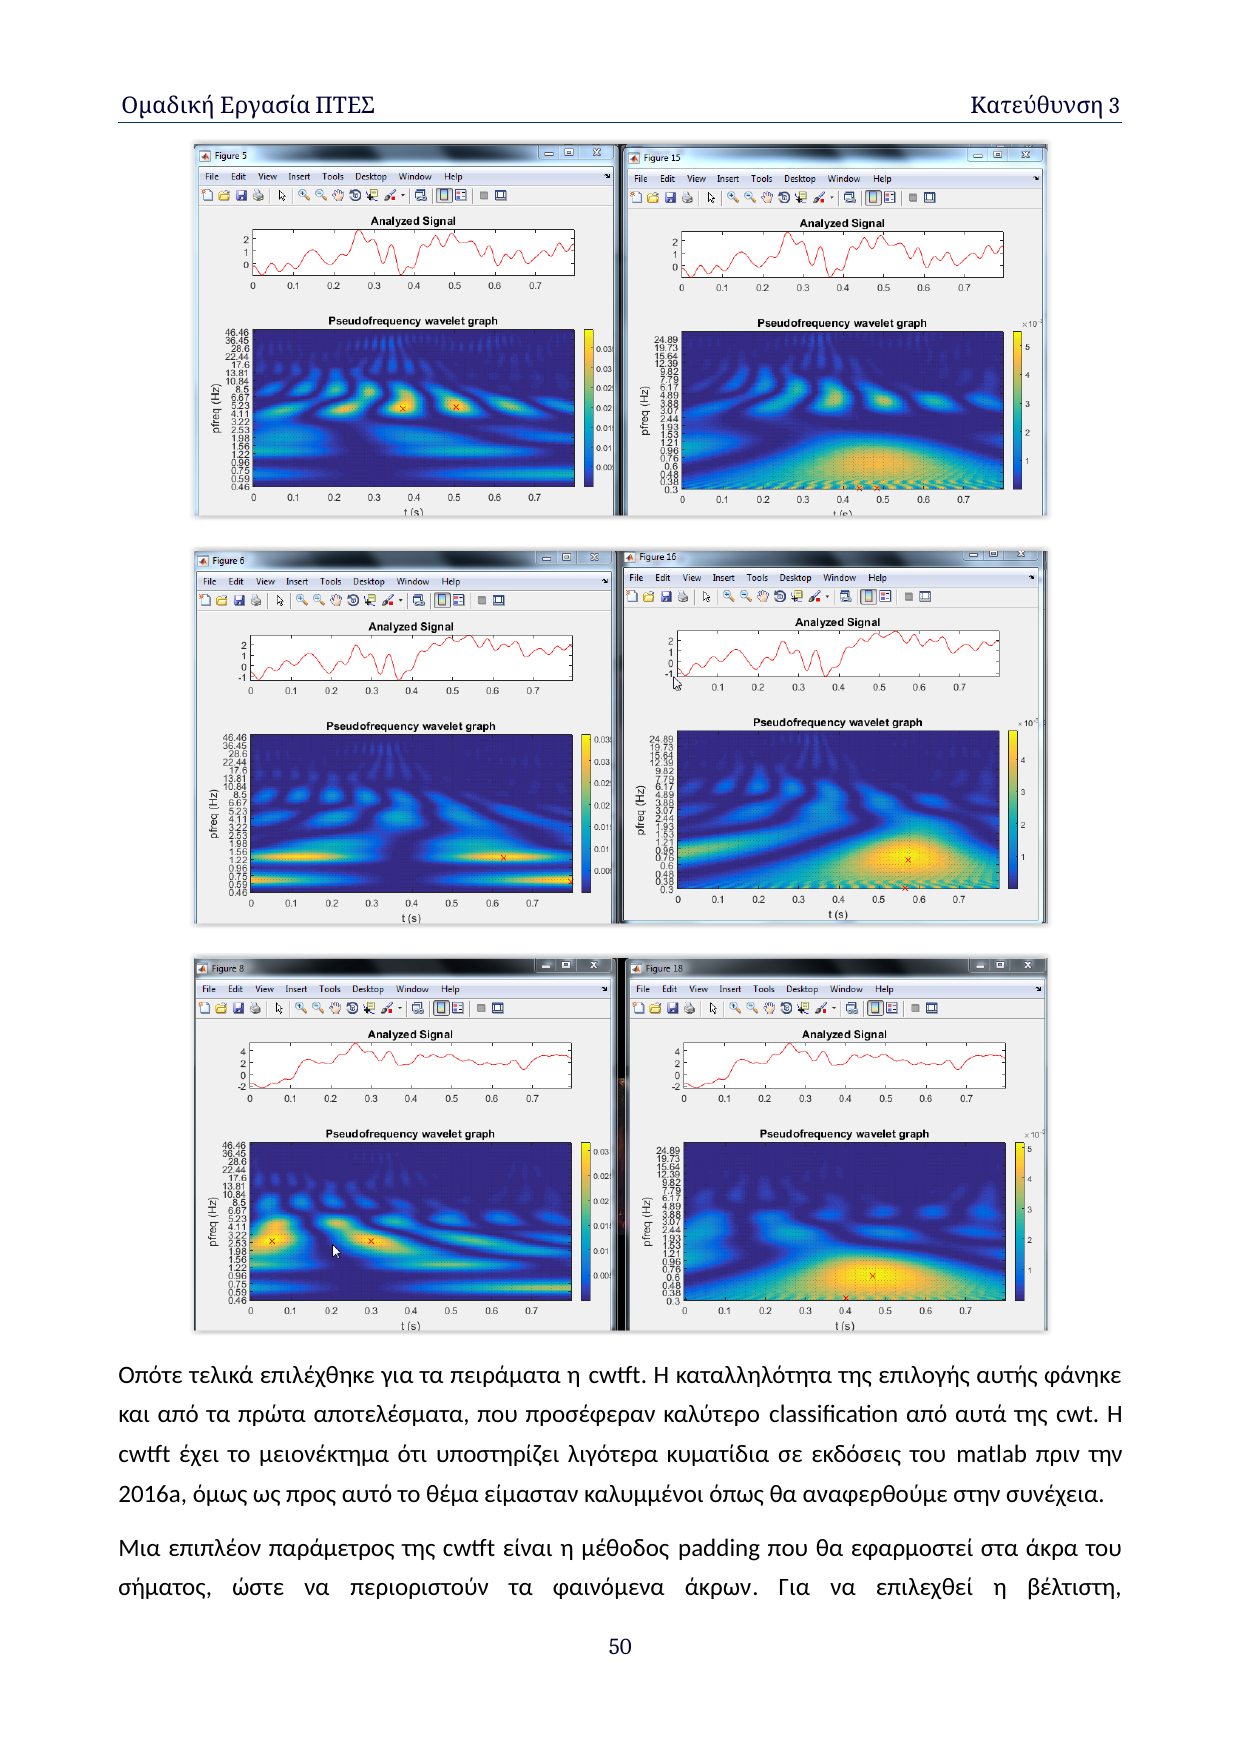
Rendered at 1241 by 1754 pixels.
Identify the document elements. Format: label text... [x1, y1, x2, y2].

picture [187, 952, 1053, 1336]
picture [187, 544, 1053, 929]
picture [187, 137, 1053, 521]
text Μια επιπλέον παράμετρος της cwtft είναι η μέθοδος padding που θα εφαρμοστεί στα άκρα του σήματος, ώστε να περιοριστούν τα φαινόμενα άκρων. Για να επιλεχθεί η βέλτιστη, [118, 1532, 1122, 1602]
text Οπότε τελικά επιλέχθηκε για τα πειράματα η cwtft. Η καταλληλότητα της επιλογής αυτής φάνηκε και από τα πρώτα αποτελέσματα, που προσέφεραν καλύτερο classification από αυτά της cwt. Η cwtft έχει το μειονέκτημα ότι υποστηρίζει λιγότερα κυματίδια σε εκδόσεις του matlab πριν την 2016a, όμως ως προς αυτό το θέμα είμασταν καλυμμένοι όπως θα αναφερθούμε στην συνέχεια. [118, 1359, 1122, 1508]
